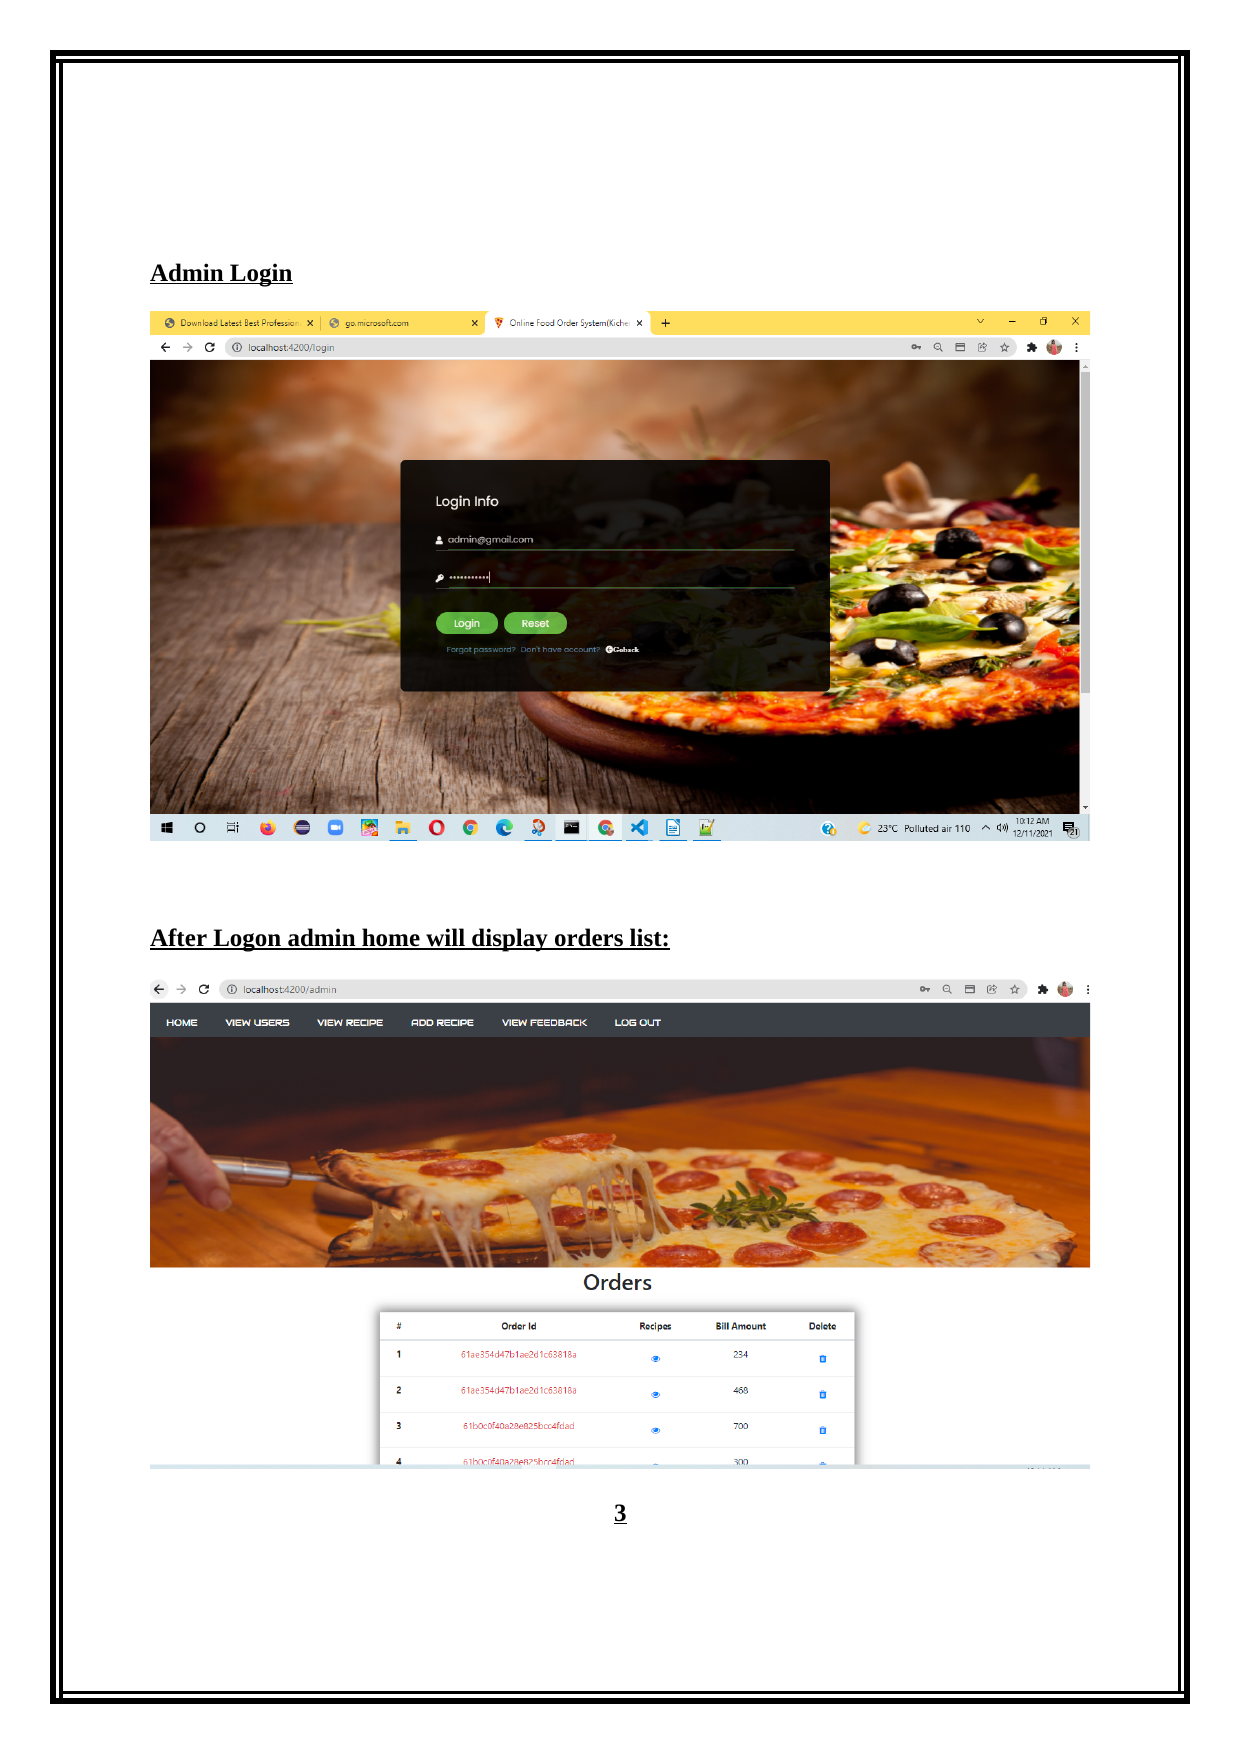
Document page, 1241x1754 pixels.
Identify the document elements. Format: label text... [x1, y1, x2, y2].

text After Logon admin home will display orders list: [150, 923, 1090, 952]
text 3 [150, 1469, 1090, 1527]
picture [150, 977, 1091, 1469]
picture [150, 311, 1091, 841]
text Admin Login [150, 258, 1090, 286]
